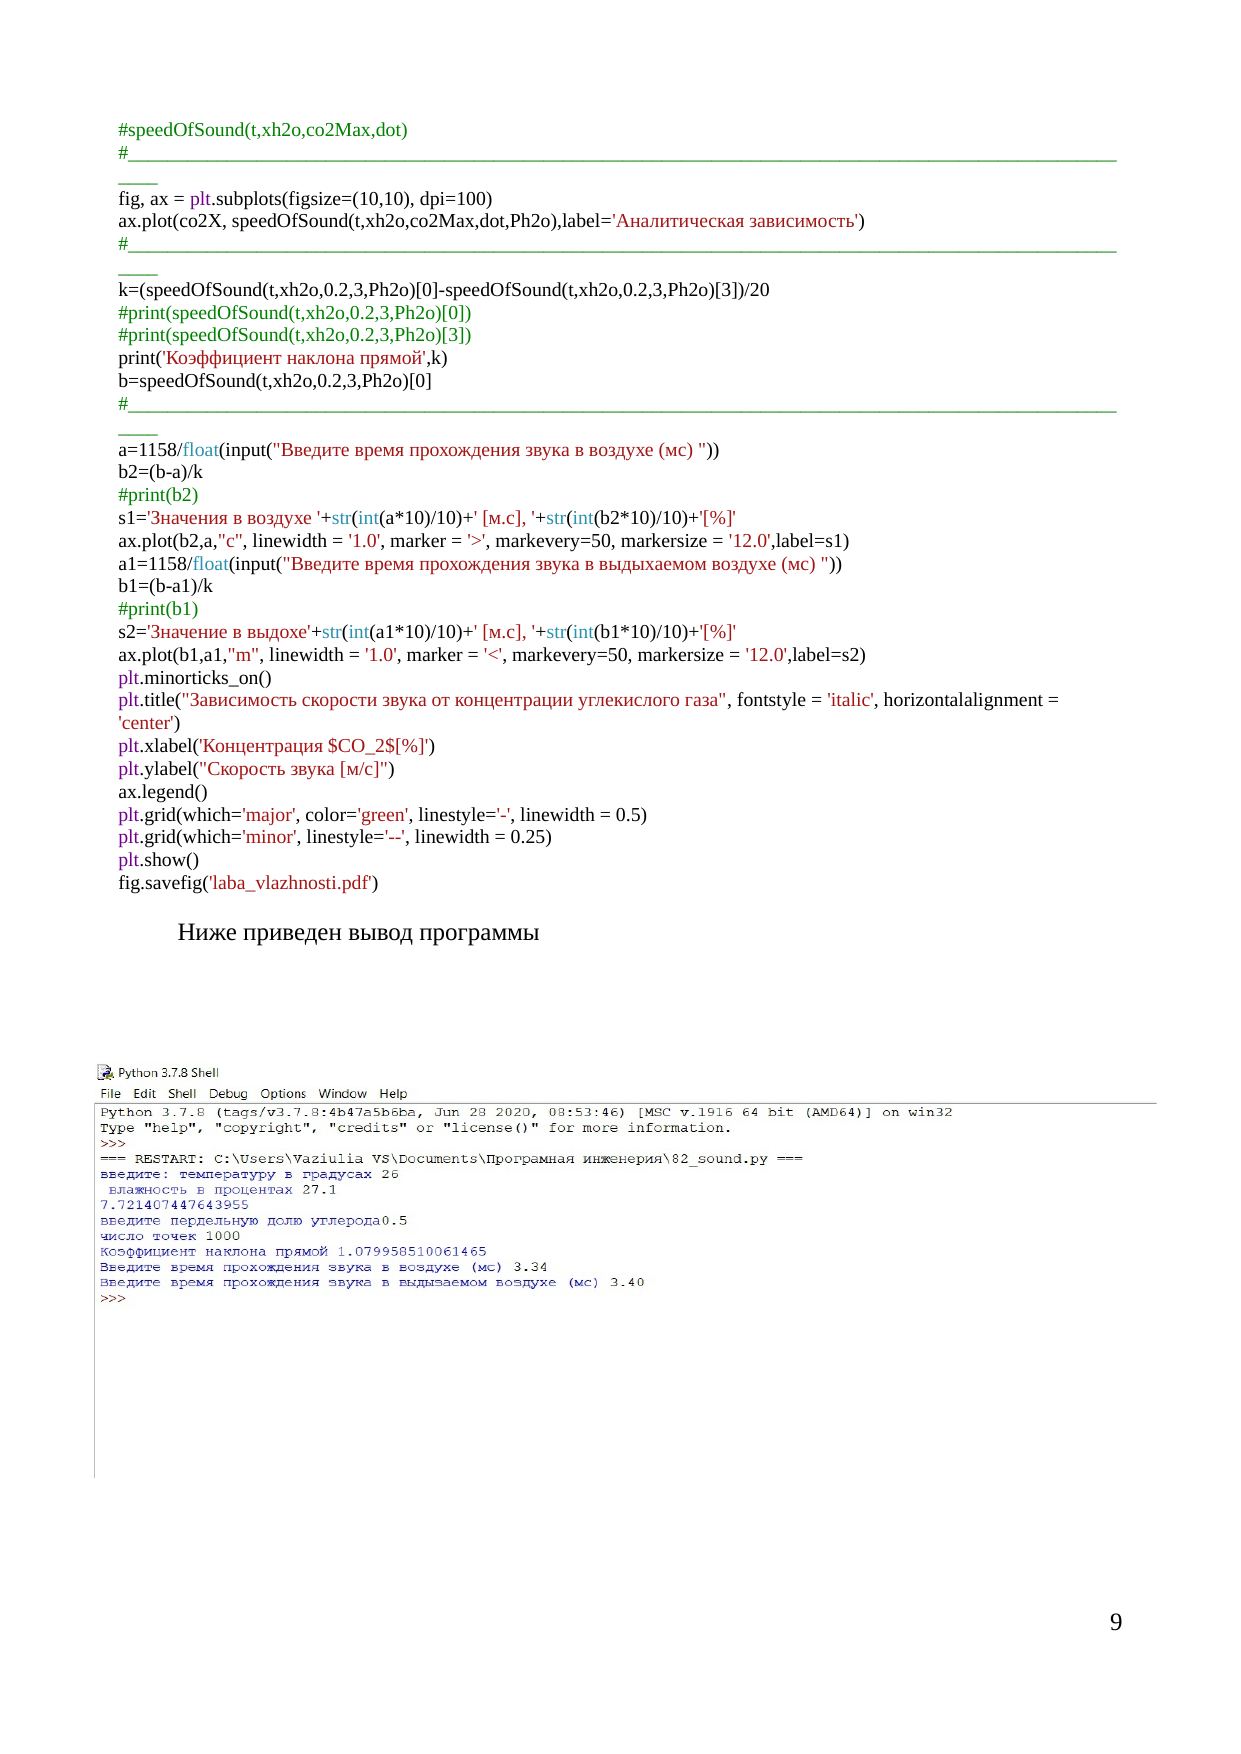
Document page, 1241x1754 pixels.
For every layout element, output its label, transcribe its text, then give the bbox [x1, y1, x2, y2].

text #print(speedOfSound(t,xh2o,0.2,3,Ph2o)[3]) [118, 323, 1122, 346]
text #________________________________________________________________________________________________________ [118, 232, 1122, 278]
text print('Коэффициент наклона прямой',k) [118, 346, 1122, 369]
text plt.xlabel('Концентрация $CO_2$[%]') [118, 734, 1122, 757]
text plt.show() [118, 848, 1122, 871]
text k=(speedOfSound(t,xh2o,0.2,3,Ph2o)[0]-speedOfSound(t,xh2o,0.2,3,Ph2o)[3])/20 [118, 278, 1122, 301]
text Ниже приведен вывод программы [118, 917, 1122, 945]
text plt.minorticks_on() [118, 666, 1122, 688]
text plt.grid(which='major', color='green', linestyle='-', linewidth = 0.5) [118, 802, 1122, 825]
text ax.plot(co2X, speedOfSound(t,xh2o,co2Max,dot,Ph2o),label='Аналитическая зависимость') [118, 209, 1122, 232]
text #print(b1) [118, 597, 1122, 620]
text b=speedOfSound(t,xh2o,0.2,3,Ph2o)[0] [118, 369, 1122, 392]
text plt.ylabel("Скорость звука [м/с]") [118, 757, 1122, 780]
text b1=(b-a1)/k [118, 574, 1122, 597]
text a1=1158/float(input("Введите время прохождения звука в выдыхаемом воздухе (мс) ")) [118, 552, 1122, 574]
text s2='Значение в выдохе'+str(int(a1*10)/10)+' [м.с], '+str(int(b1*10)/10)+'[%]' [118, 620, 1122, 643]
text #________________________________________________________________________________________________________ [118, 392, 1122, 437]
text ax.plot(b2,a,"c", linewidth = '1.0', marker = '>', markevery=50, markersize = '12.0',label=s1) [118, 529, 1122, 552]
text ax.plot(b1,a1,"m", linewidth = '1.0', marker = '<', markevery=50, markersize = '12.0',label=s2) [118, 643, 1122, 666]
text fig.savefig('laba_vlazhnosti.pdf') [118, 871, 1122, 894]
text #print(speedOfSound(t,xh2o,0.2,3,Ph2o)[0]) [118, 301, 1122, 323]
text plt.title("Зависимость скорости звука от концентрации углекислого газа", fontstyle = 'italic', horizontalalignment = 'center') [118, 688, 1122, 734]
text plt.grid(which='minor', linestyle='--', linewidth = 0.25) [118, 825, 1122, 848]
text ax.legend() [118, 780, 1122, 802]
text #speedOfSound(t,xh2o,co2Max,dot) [118, 118, 1122, 141]
text #print(b2) [118, 483, 1122, 506]
text b2=(b-a)/k [118, 460, 1122, 483]
text a=1158/float(input("Введите время прохождения звука в воздухе (мс) ")) [118, 437, 1122, 460]
text s1='Значения в воздухе '+str(int(a*10)/10)+' [м.с], '+str(int(b2*10)/10)+'[%]' [118, 506, 1122, 529]
text #________________________________________________________________________________________________________ [118, 141, 1122, 187]
text fig, ax = plt.subplots(figsize=(10,10), dpi=100) [118, 187, 1122, 209]
